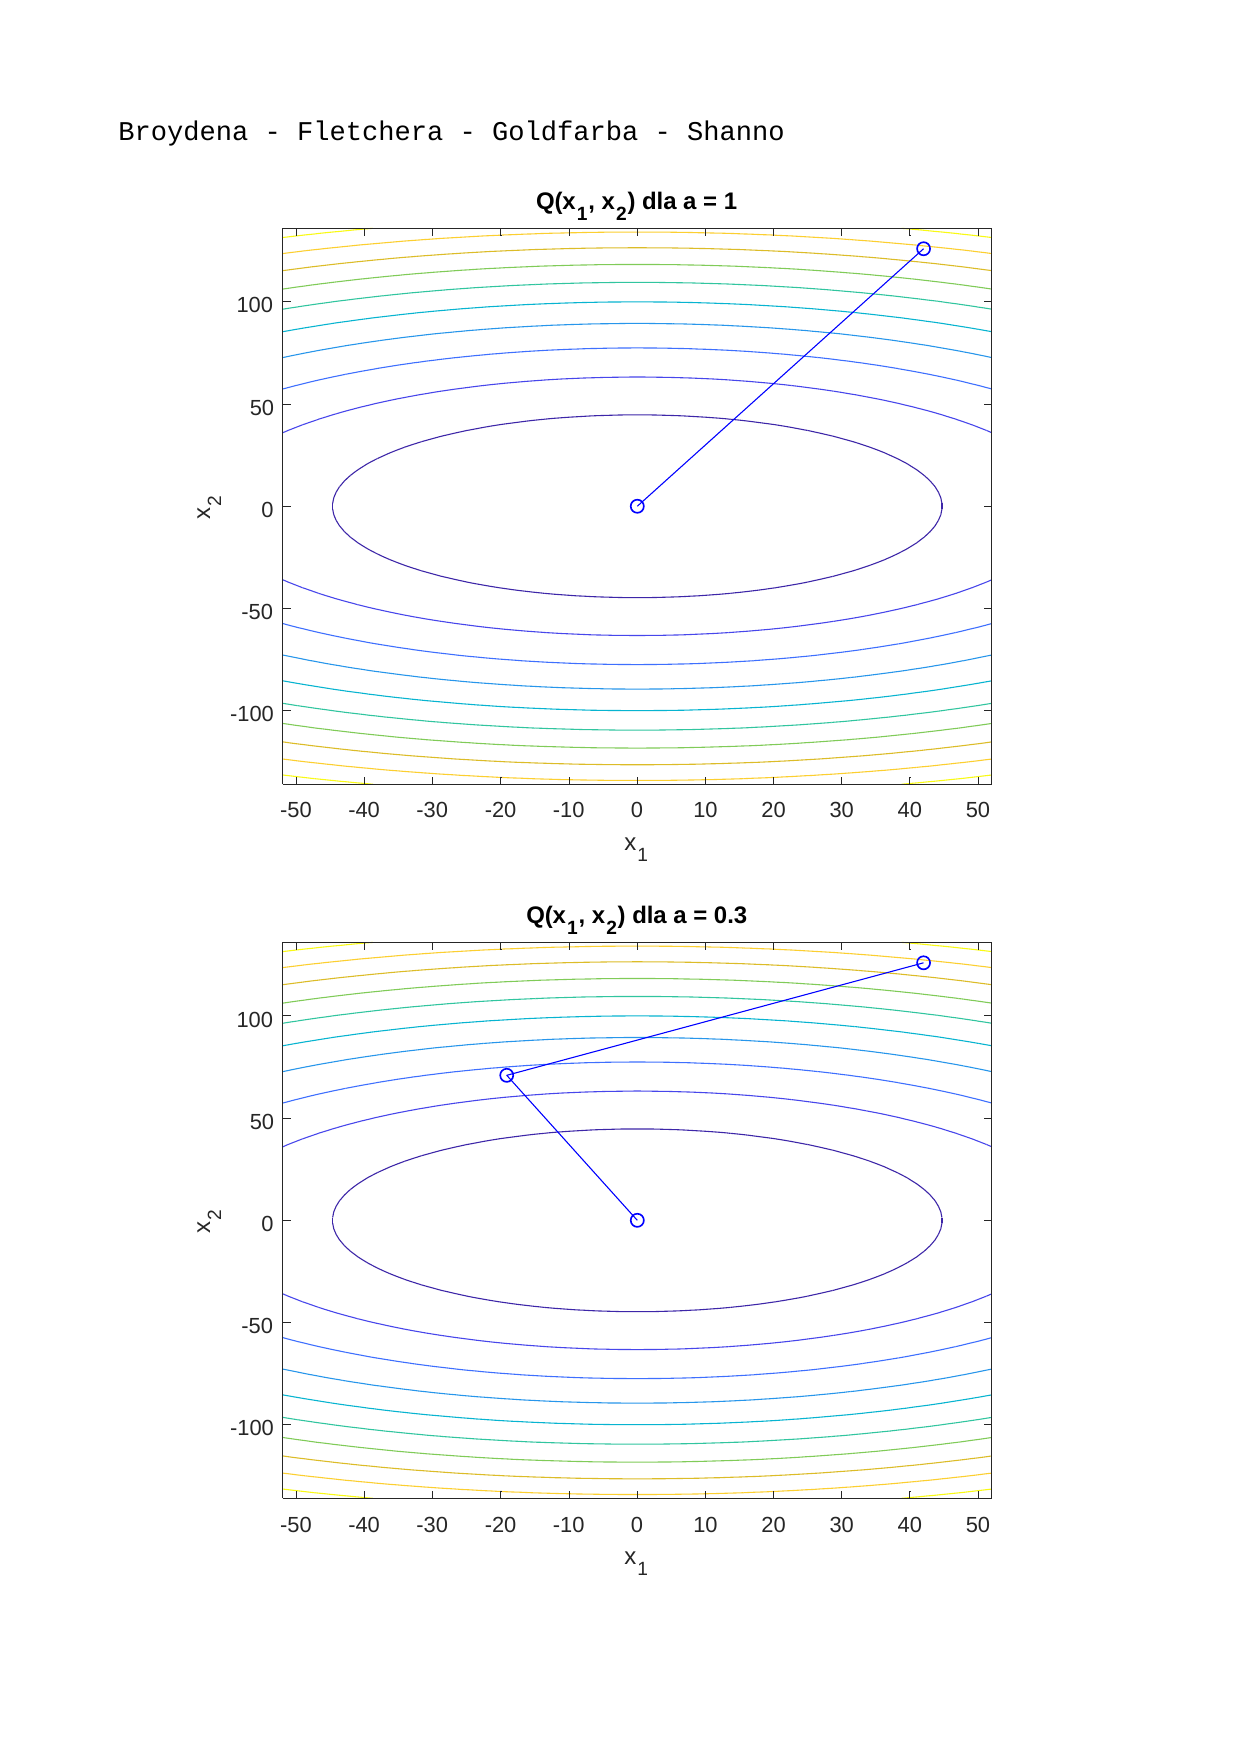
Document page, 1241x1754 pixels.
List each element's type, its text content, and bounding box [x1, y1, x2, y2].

text Broydena - Fletchera - Goldfarba - Shanno [118, 118, 1122, 149]
